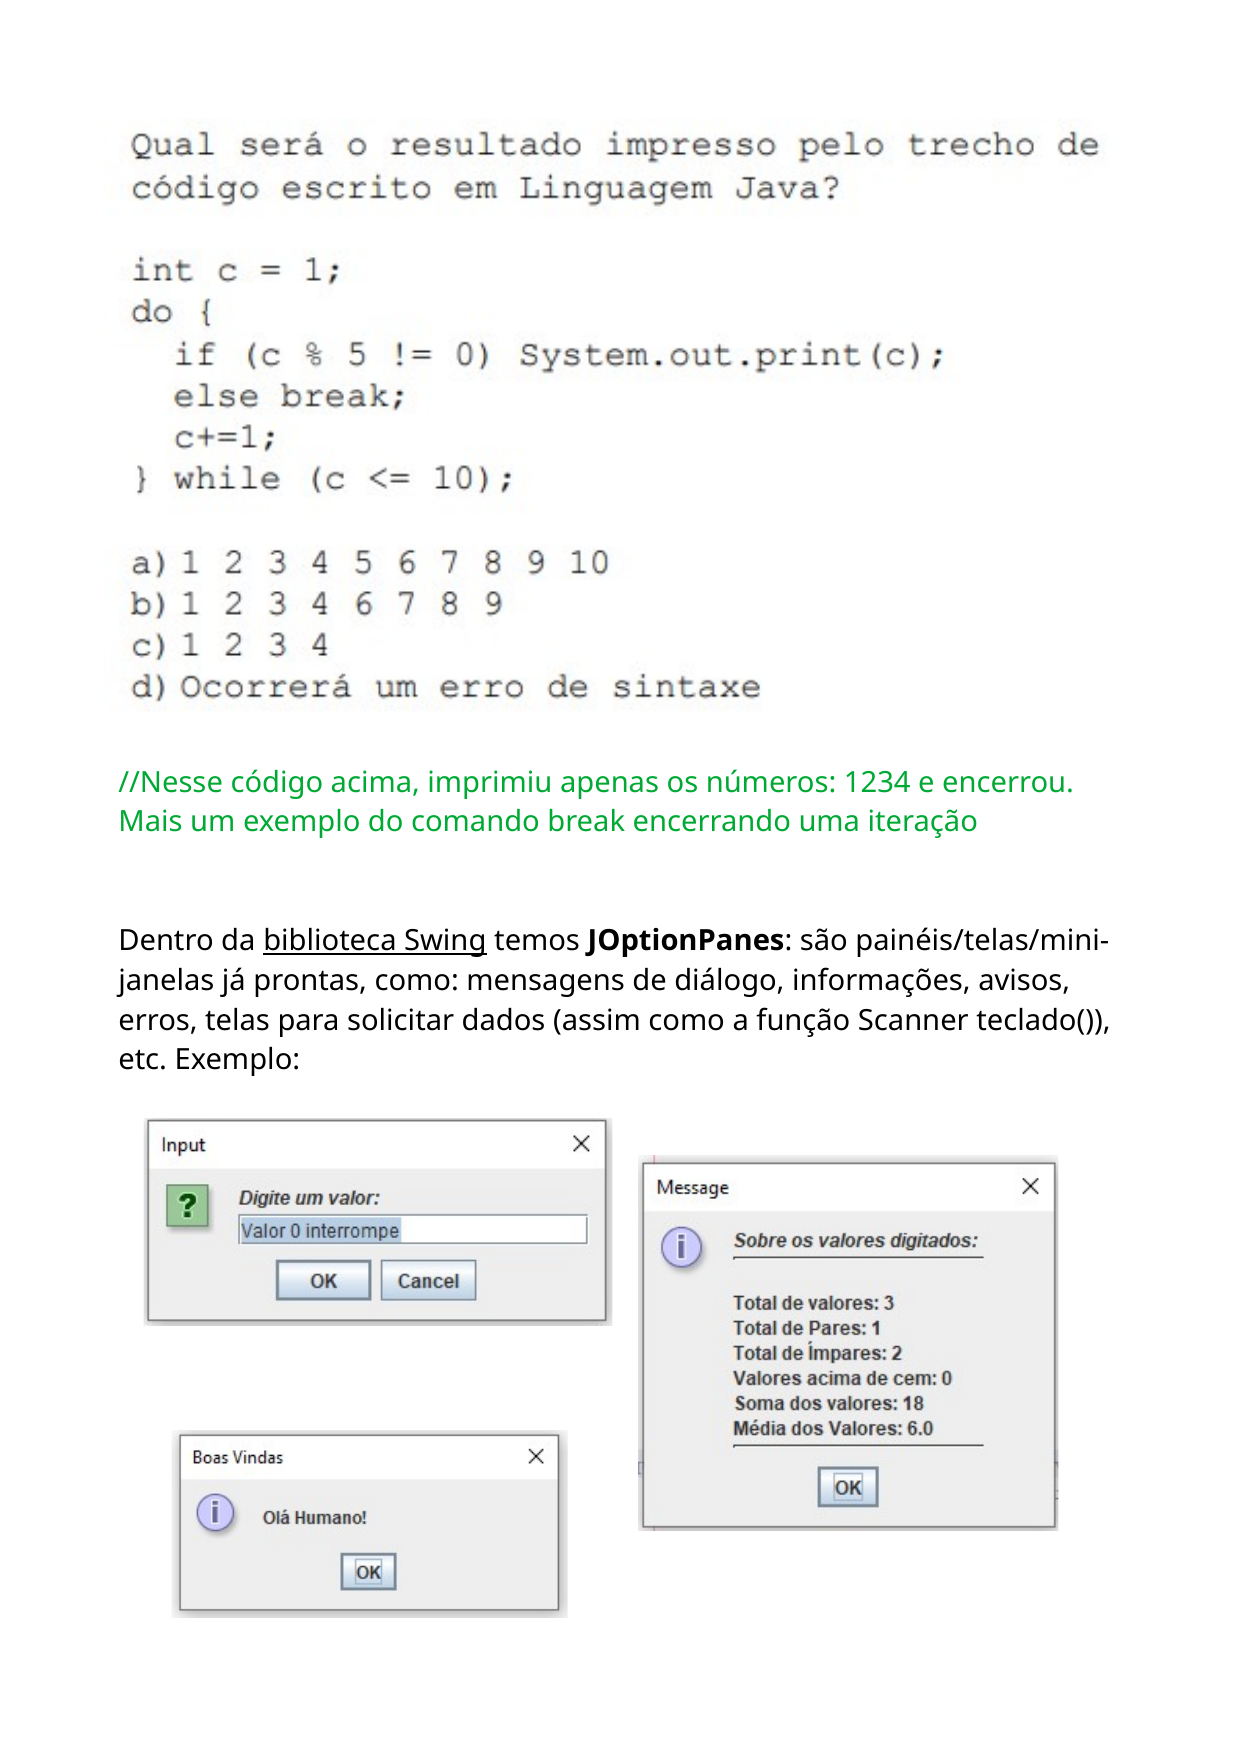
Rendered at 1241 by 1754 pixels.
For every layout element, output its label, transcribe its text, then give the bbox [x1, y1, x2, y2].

picture [143, 1118, 613, 1326]
text //Nesse código acima, imprimiu apenas os números: 1234 e encerrou. [118, 761, 1122, 801]
text Dentro da biblioteca Swing temos JOptionPanes: são painéis/telas/mini-janelas já prontas, como: mensagens de diálogo, informações, avisos, erros, telas para solicitar dados (assim como a função Scanner teclado()), etc. Exemplo: [118, 919, 1122, 1078]
text Mais um exemplo do comando break encerrando uma iteração [118, 801, 1122, 840]
picture [171, 1430, 568, 1618]
picture [638, 1155, 1059, 1531]
picture [103, 118, 1137, 722]
